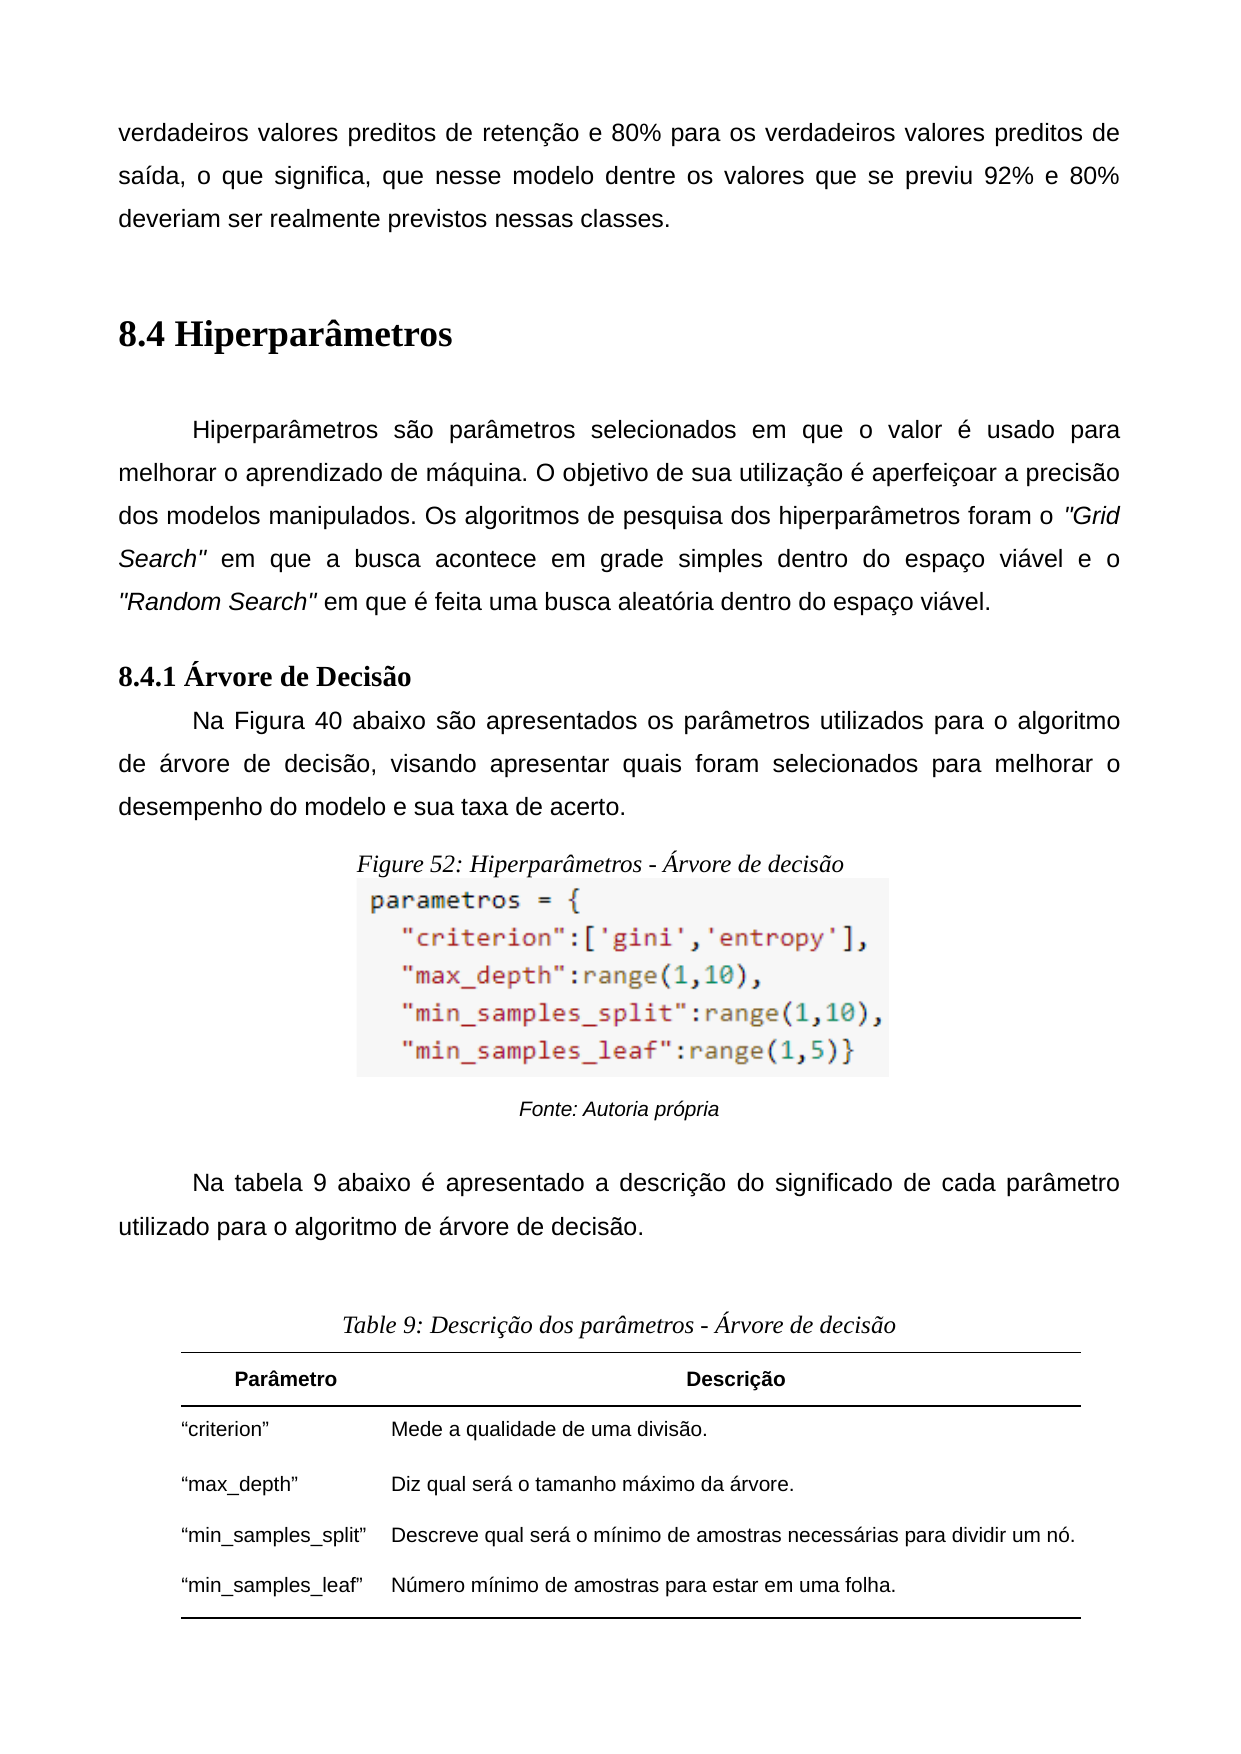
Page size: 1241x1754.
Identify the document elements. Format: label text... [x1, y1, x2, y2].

text Figure 52: Hiperparâmetros - Árvore de decisão [357, 849, 889, 878]
table_cell Descreve qual será o mínimo de amostras necessárias para dividir um nó. [391, 1517, 1081, 1564]
picture [356, 878, 889, 1077]
text Hiperparâmetros são parâmetros selecionados em que o valor é usado para melhorar o aprendizado de máquina. O objetivo de sua utilização é aperfeiçoar a precisão dos modelos manipulados. Os algoritmos de pesquisa dos hiperparâmetros foram o "Grid Search" em que a busca acontece em grade simples dentro do espaço viável e o "Random Search" em que é feita uma busca aleatória dentro do espaço viável. [118, 415, 1122, 616]
text Fonte: Autoria própria [118, 835, 1122, 1121]
text Na Figura 40 abaixo são apresentados os parâmetros utilizados para o algoritmo de árvore de decisão, visando apresentar quais foram selecionados para melhorar o desempenho do modelo e sua taxa de acerto. [118, 706, 1122, 821]
text Na tabela 9 abaixo é apresentado a descrição do significado de cada parâmetro utilizado para o algoritmo de árvore de decisão. [118, 1168, 1122, 1240]
table_header Parâmetro [181, 1353, 391, 1405]
text verdadeiros valores preditos de retenção e 80% para os verdadeiros valores preditos de saída, o que significa, que nesse modelo dentre os valores que se previu 92% e 80% deveriam ser realmente previstos nessas classes. [118, 118, 1122, 233]
subtitle 8.4.1 Árvore de Decisão [118, 659, 1122, 693]
table_cell “min_samples_split” [181, 1517, 391, 1564]
table_cell “min_samples_leaf” [181, 1564, 391, 1617]
table_cell Mede a qualidade de uma divisão. [391, 1407, 1081, 1463]
table_cell “criterion” [181, 1407, 391, 1463]
table_cell Diz qual será o tamanho máximo da árvore. [391, 1464, 1081, 1517]
table_cell Número mínimo de amostras para estar em uma folha. [391, 1564, 1081, 1617]
subtitle 8.4 Hiperparâmetros [118, 311, 1122, 354]
table_header Descrição [391, 1353, 1081, 1405]
table_cell “max_depth” [181, 1464, 391, 1517]
text Table 9: Descrição dos parâmetros - Árvore de decisão [118, 1310, 1122, 1339]
